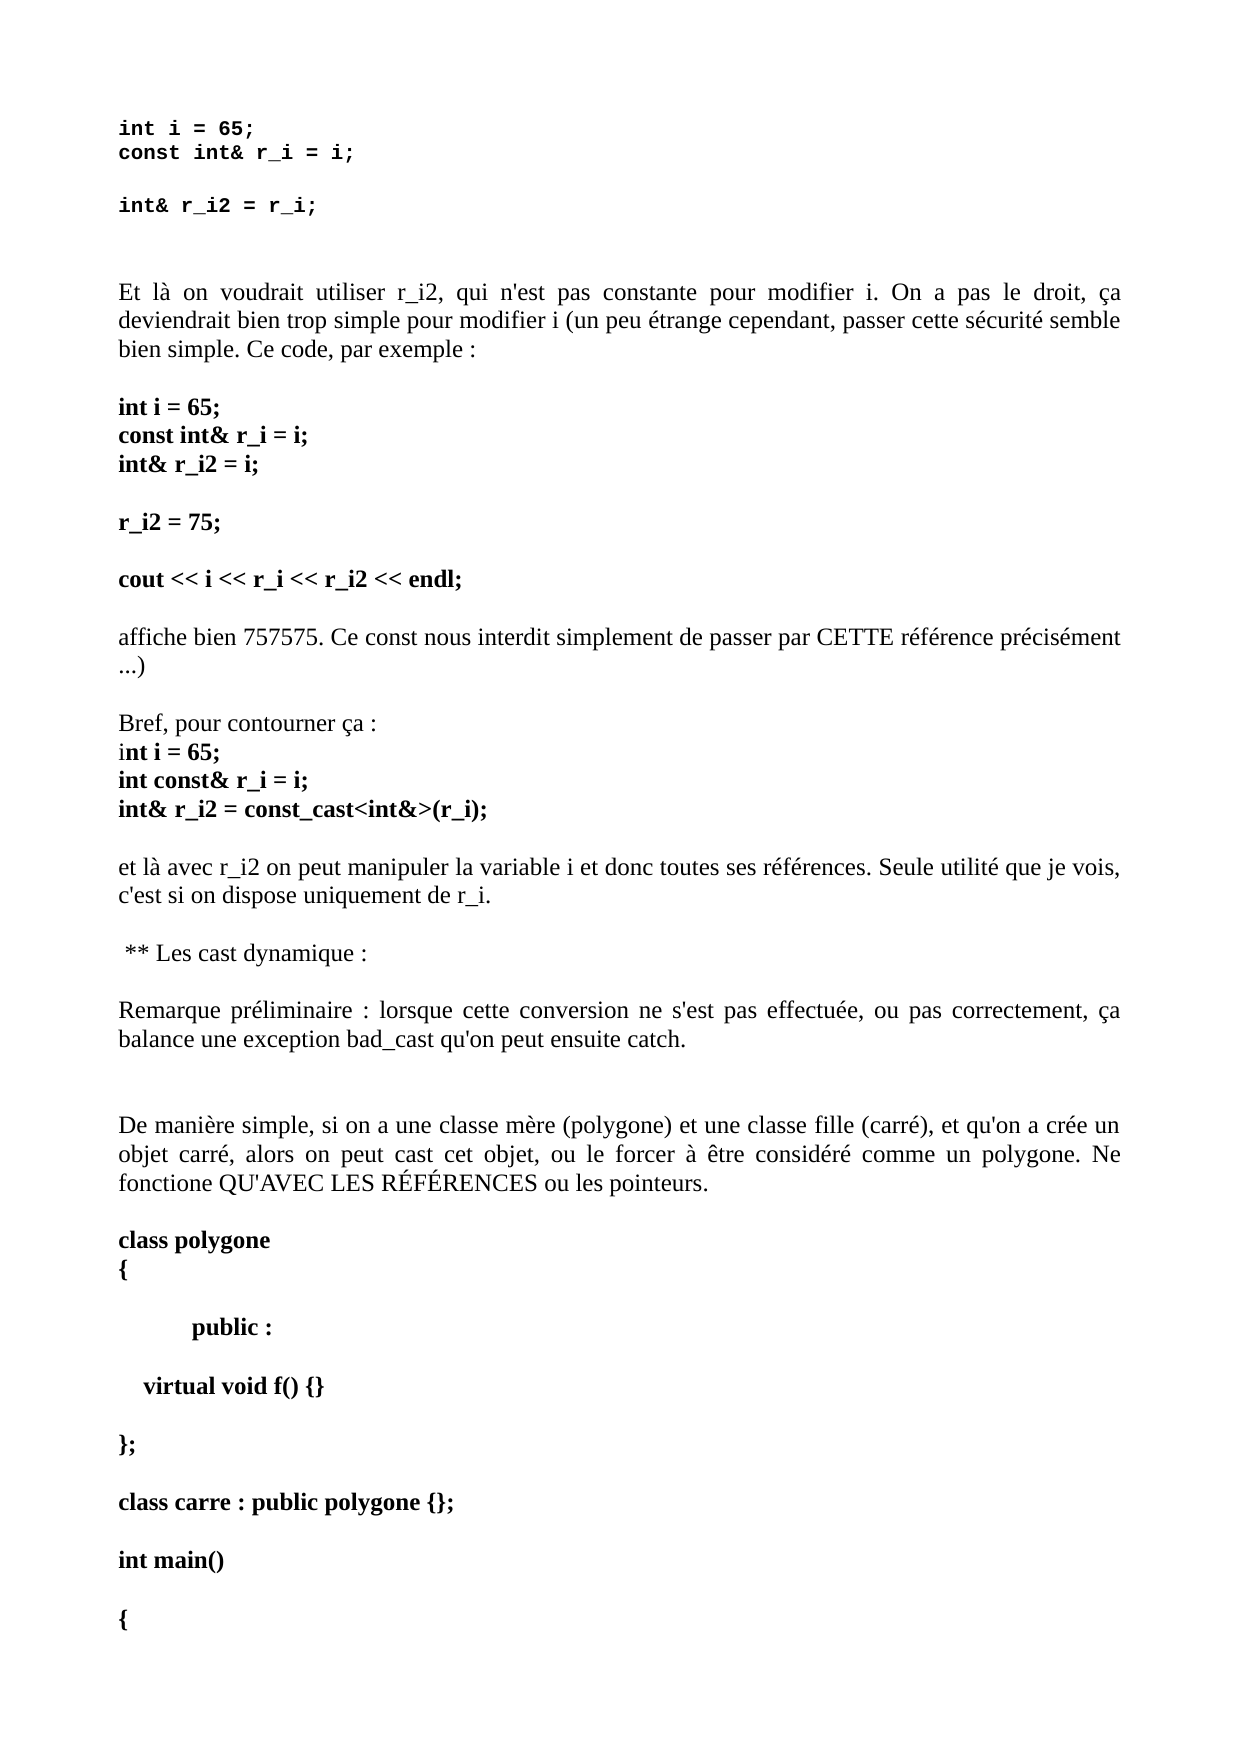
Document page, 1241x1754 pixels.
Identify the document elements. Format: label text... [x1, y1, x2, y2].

text et là avec r_i2 on peut manipuler la variable i et donc toutes ses références. Seule utilité que je vois, c'est si on dispose uniquement de r_i. [118, 852, 1122, 909]
text De manière simple, si on a une classe mère (polygone) et une classe fille (carré), et qu'on a crée un objet carré, alors on peut cast cet objet, ou le forcer à être considéré comme un polygone. Ne fonctione QU'AVEC LES RÉFÉRENCES ou les pointeurs. [118, 1111, 1122, 1197]
text int i = 65; [118, 737, 1122, 766]
text { [118, 1604, 1122, 1632]
text int const& r_i = i; [118, 766, 1122, 794]
text }; [118, 1429, 1122, 1458]
text int& r_i2 = i; [118, 449, 1122, 478]
text Bref, pour contourner ça : [118, 708, 1122, 737]
text { [118, 1254, 1122, 1283]
text affiche bien 757575. Ce const nous interdit simplement de passer par CETTE référence précisément ...) [118, 622, 1122, 679]
text int main() [118, 1545, 1122, 1574]
text Remarque préliminaire : lorsque cette conversion ne s'est pas effectuée, ou pas correctement, ça balance une exception bad_cast qu'on peut ensuite catch. [118, 996, 1122, 1053]
text const int& r_i = i; [118, 421, 1122, 449]
text r_i2 = 75; [118, 507, 1122, 536]
text int& r_i2 = const_cast<int&>(r_i); [118, 794, 1122, 823]
text public : [118, 1312, 1122, 1341]
text cout << i << r_i << r_i2 << endl; [118, 564, 1122, 593]
text class carre : public polygone {}; [118, 1487, 1122, 1516]
text class polygone [118, 1226, 1122, 1254]
text int i = 65; [118, 392, 1122, 421]
text int& r_i2 = r_i; [118, 195, 1122, 218]
text int i = 65; [118, 118, 1122, 142]
text Et là on voudrait utiliser r_i2, qui n'est pas constante pour modifier i. On a pas le droit, ça deviendrait bien trop simple pour modifier i (un peu étrange cependant, passer cette sécurité semble bien simple. Ce code, par exemple : [118, 277, 1122, 363]
text ** Les cast dynamique : [118, 938, 1122, 967]
text virtual void f() {} [118, 1371, 1122, 1399]
text const int& r_i = i; [118, 142, 1122, 165]
